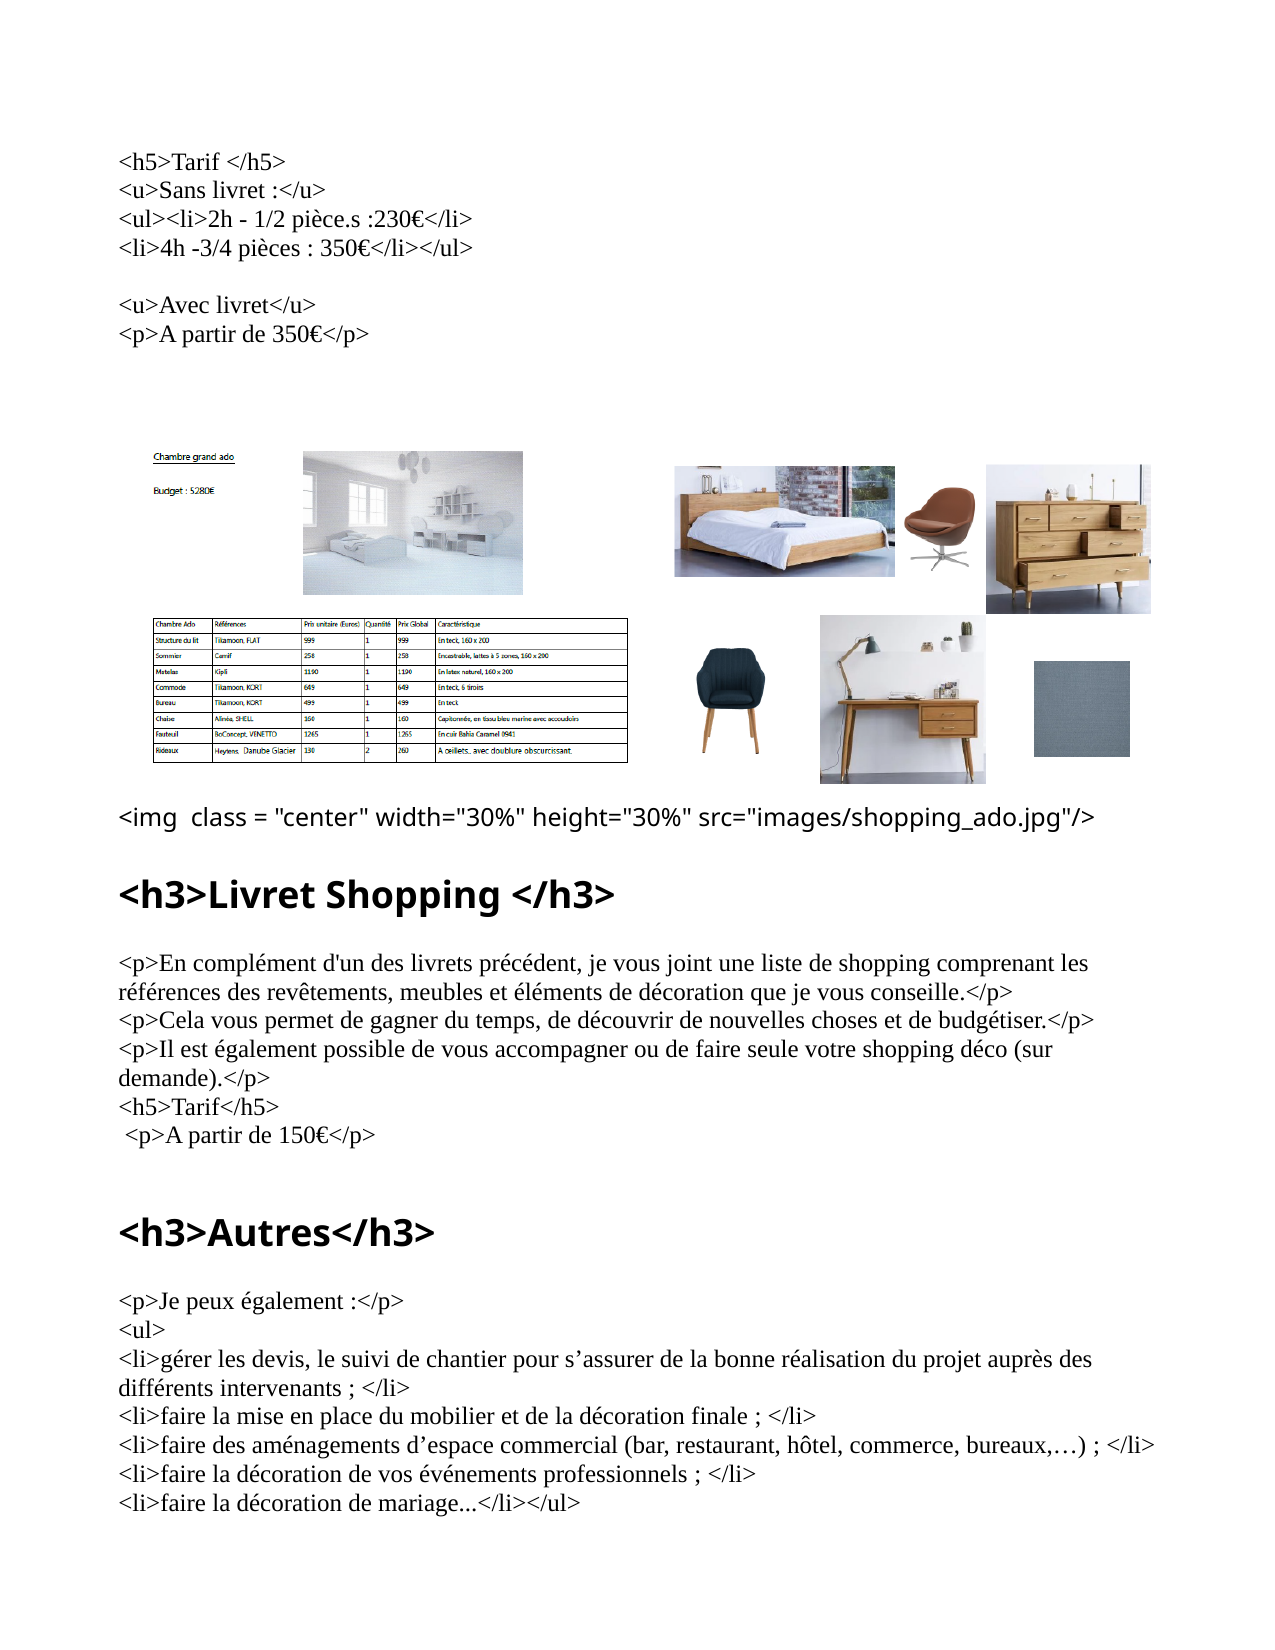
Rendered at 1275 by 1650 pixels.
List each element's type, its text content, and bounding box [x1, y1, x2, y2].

text <li>faire des aménagements d’espace commercial (bar, restaurant, hôtel, commerce, bureaux,…) ; </li> [118, 1430, 1157, 1459]
text <u>Avec livret</u> [118, 291, 1157, 319]
text <ul> [118, 1315, 1157, 1344]
text <li>faire la mise en place du mobilier et de la décoration finale ; </li> [118, 1401, 1157, 1430]
picture [118, 418, 1157, 800]
text <li>4h -3/4 pièces : 350€</li></ul> [118, 233, 1157, 262]
text <p>Il est également possible de vous accompagner ou de faire seule votre shopping déco (sur demande).</p> [118, 1034, 1157, 1092]
text <h3>Autres</h3> [118, 1207, 1157, 1258]
text <p>A partir de 350€</p> [118, 319, 1157, 348]
text <li>gérer les devis, le suivi de chantier pour s’assurer de la bonne réalisation du projet auprès des différents intervenants ; </li> [118, 1344, 1157, 1401]
text <li>faire la décoration de mariage...</li></ul> [118, 1488, 1157, 1516]
text <li>faire la décoration de vos événements professionnels ; </li> [118, 1459, 1157, 1488]
text <h3>Livret Shopping </h3> [118, 868, 1157, 919]
text <h5>Tarif</h5> [118, 1092, 1157, 1120]
text <h5>Tarif </h5> [118, 147, 1157, 176]
text <img class = "center" width="30%" height="30%" src="images/shopping_ado.jpg"/> [118, 800, 1157, 834]
text [118, 411, 1157, 418]
text <p>Je peux également :</p> [118, 1286, 1157, 1315]
text <ul><li>2h - 1/2 pièce.s :230€</li> [118, 204, 1157, 233]
text <p>En complément d'un des livrets précédent, je vous joint une liste de shopping comprenant les références des revêtements, meubles et éléments de décoration que je vous conseille.</p> <p>Cela vous permet de gagner du temps, de découvrir de nouvelles choses et de budgétiser.</p> [118, 948, 1157, 1034]
text <u>Sans livret :</u> [118, 176, 1157, 204]
text <p>A partir de 150€</p> [118, 1120, 1157, 1149]
